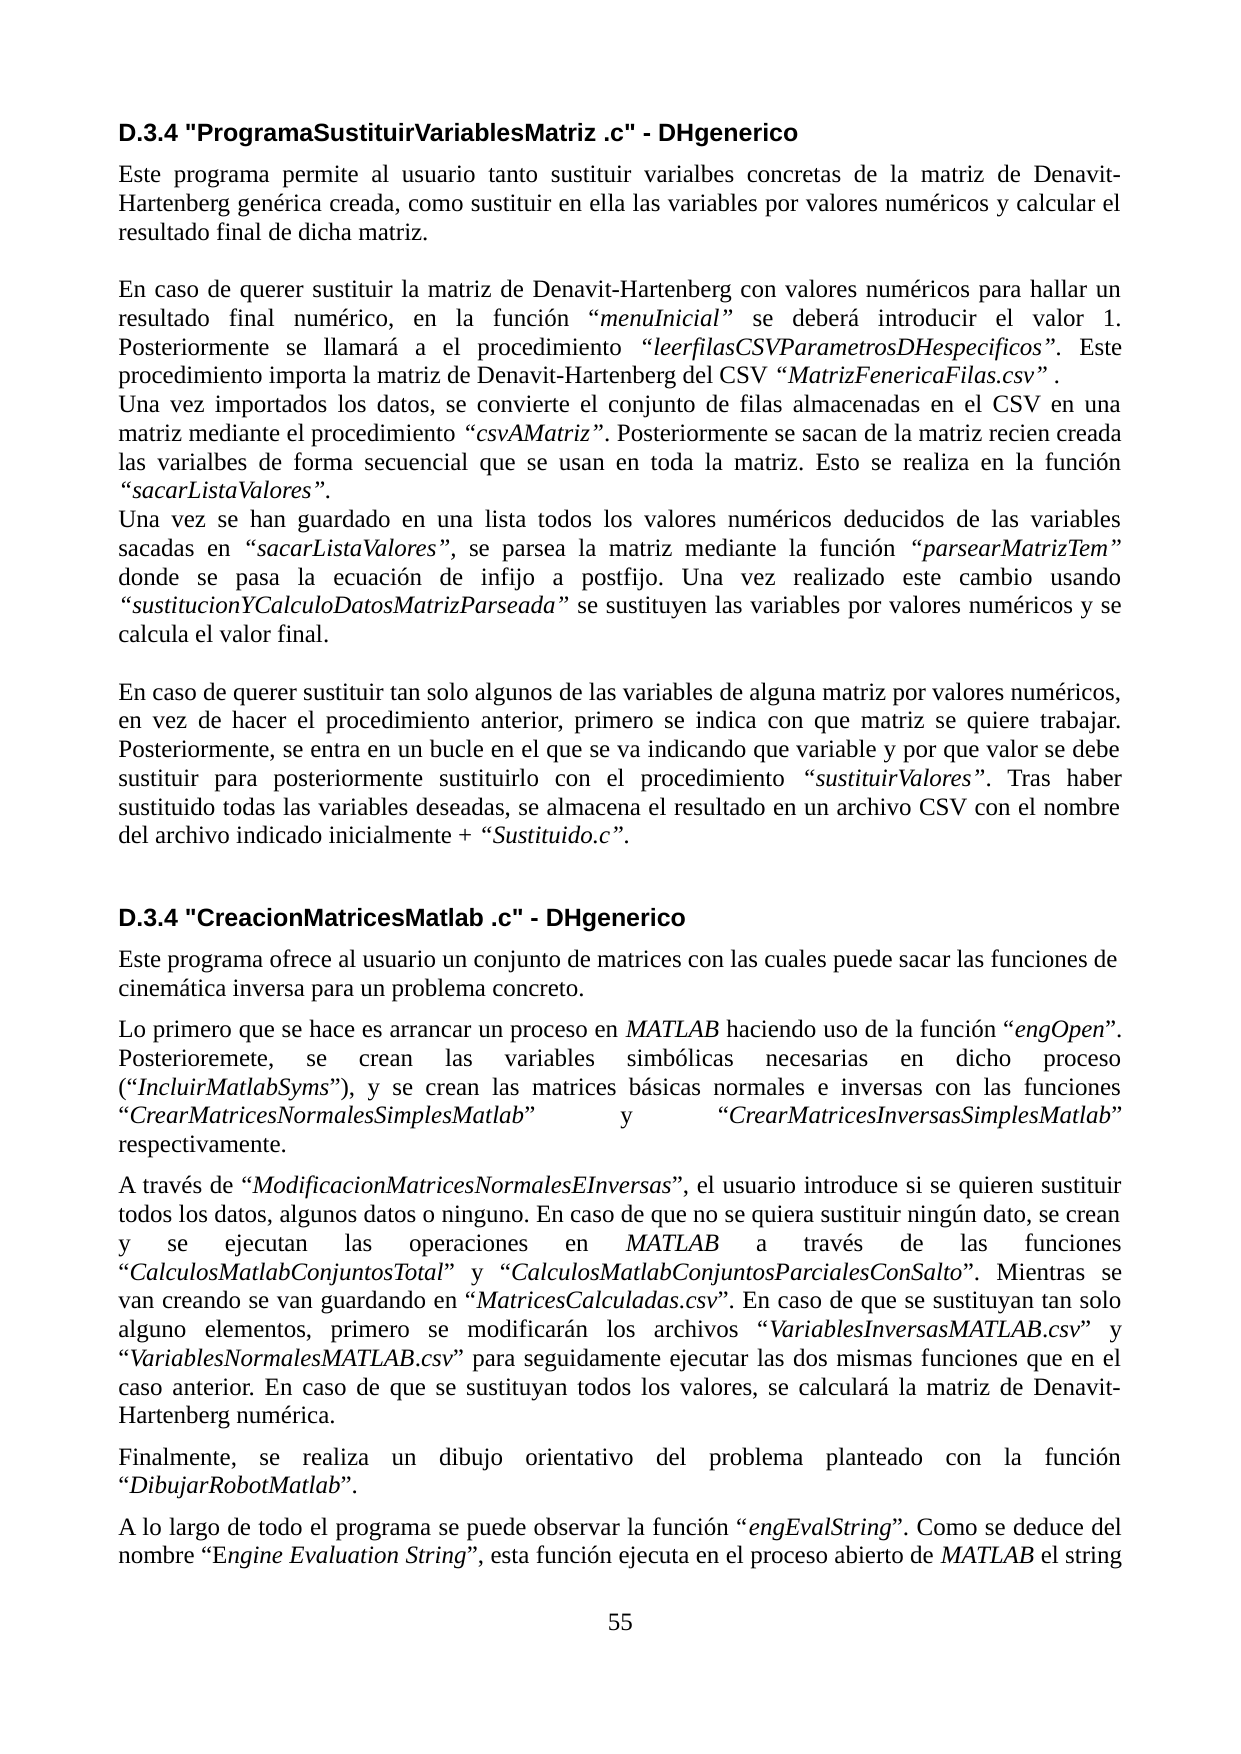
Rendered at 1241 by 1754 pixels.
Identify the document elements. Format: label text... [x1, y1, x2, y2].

text Una vez importados los datos, se convierte el conjunto de filas almacenadas en el CSV en una matriz mediante el procedimiento “csvAMatriz”. Posteriormente se sacan de la matriz recien creada las varialbes de forma secuencial que se usan en toda la matriz. Esto se realiza en la función “sacarListaValores”. [118, 389, 1122, 504]
text En caso de querer sustituir la matriz de Denavit-Hartenberg con valores numéricos para hallar un resultado final numérico, en la función “menuInicial” se deberá introducir el valor 1. Posteriormente se llamará a el procedimiento “leerfilasCSVParametrosDHespecificos”. Este procedimiento importa la matriz de Denavit-Hartenberg del CSV “MatrizFenericaFilas.csv” . [118, 274, 1122, 389]
subtitle D.3.4 "CreacionMatricesMatlab .c" - DHgenerico [118, 903, 1122, 932]
text Finalmente, se realiza un dibujo orientativo del problema planteado con la función “DibujarRobotMatlab”. [118, 1442, 1122, 1499]
text A través de “ModificacionMatricesNormalesEInversas”, el usuario introduce si se quieren sustituir todos los datos, algunos datos o ninguno. En caso de que no se quiera sustituir ningún dato, se crean y se ejecutan las operaciones en MATLAB a través de las funciones “CalculosMatlabConjuntosTotal” y “CalculosMatlabConjuntosParcialesConSalto”. Mientras se van creando se van guardando en “MatricesCalculadas.csv”. En caso de que se sustituyan tan solo alguno elementos, primero se modificarán los archivos “VariablesInversasMATLAB.csv” y “VariablesNormalesMATLAB.csv” para seguidamente ejecutar las dos mismas funciones que en el caso anterior. En caso de que se sustituyan todos los valores, se calculará la matriz de Denavit-Hartenberg numérica. [118, 1171, 1122, 1429]
subtitle D.3.4 "ProgramaSustituirVariablesMatriz .c" - DHgenerico [118, 118, 1122, 147]
text Este programa ofrece al usuario un conjunto de matrices con las cuales puede sacar las funciones de cinemática inversa para un problema concreto. [118, 944, 1122, 1002]
text En caso de querer sustituir tan solo algunos de las variables de alguna matriz por valores numéricos, en vez de hacer el procedimiento anterior, primero se indica con que matriz se quiere trabajar. Posteriormente, se entra en un bucle en el que se va indicando que variable y por que valor se debe sustituir para posteriormente sustituirlo con el procedimiento “sustituirValores”. Tras haber sustituido todas las variables deseadas, se almacena el resultado en un archivo CSV con el nombre del archivo indicado inicialmente + “Sustituido.c”. [118, 677, 1122, 849]
text Este programa permite al usuario tanto sustituir varialbes concretas de la matriz de Denavit-Hartenberg genérica creada, como sustituir en ella las variables por valores numéricos y calcular el resultado final de dicha matriz. [118, 159, 1122, 246]
text Una vez se han guardado en una lista todos los valores numéricos deducidos de las variables sacadas en “sacarListaValores”, se parsea la matriz mediante la función “parsearMatrizTem” donde se pasa la ecuación de infijo a postfijo. Una vez realizado este cambio usando “sustitucionYCalculoDatosMatrizParseada” se sustituyen las variables por valores numéricos y se calcula el valor final. [118, 504, 1122, 648]
text Lo primero que se hace es arrancar un proceso en MATLAB haciendo uso de la función “engOpen”. Posterioremete, se crean las variables simbólicas necesarias en dicho proceso (“IncluirMatlabSyms”), y se crean las matrices básicas normales e inversas con las funciones “CrearMatricesNormalesSimplesMatlab” y “CrearMatricesInversasSimplesMatlab” respectivamente. [118, 1014, 1122, 1158]
text A lo largo de todo el programa se puede observar la función “engEvalString”. Como se deduce del nombre “Engine Evaluation String”, esta función ejecuta en el proceso abierto de MATLAB el string [118, 1512, 1122, 1569]
